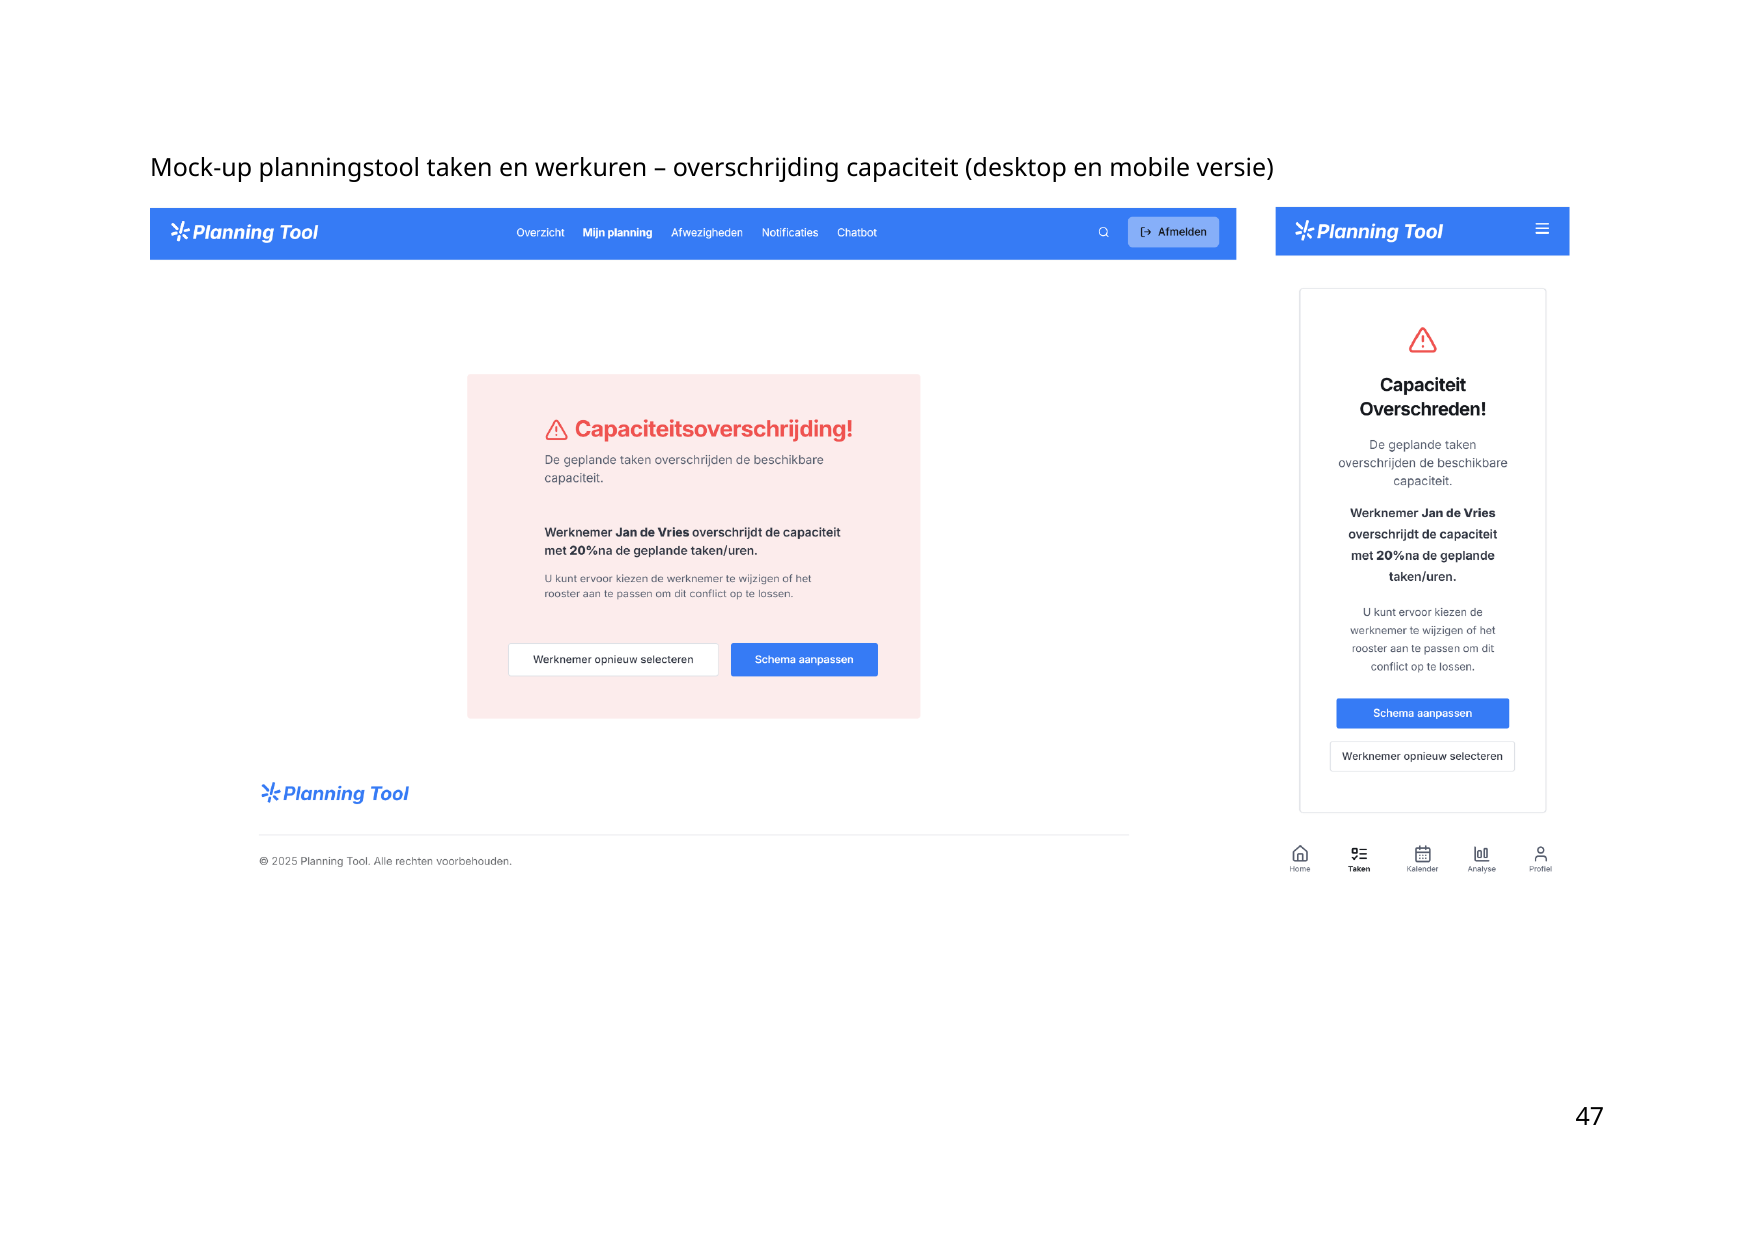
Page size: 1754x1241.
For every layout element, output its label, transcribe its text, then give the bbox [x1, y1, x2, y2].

text Mock-up planningstool taken en werkuren – overschrijding capaciteit (desktop en mobile versie) [150, 150, 1604, 184]
picture [150, 206, 1237, 886]
picture [1275, 206, 1570, 886]
